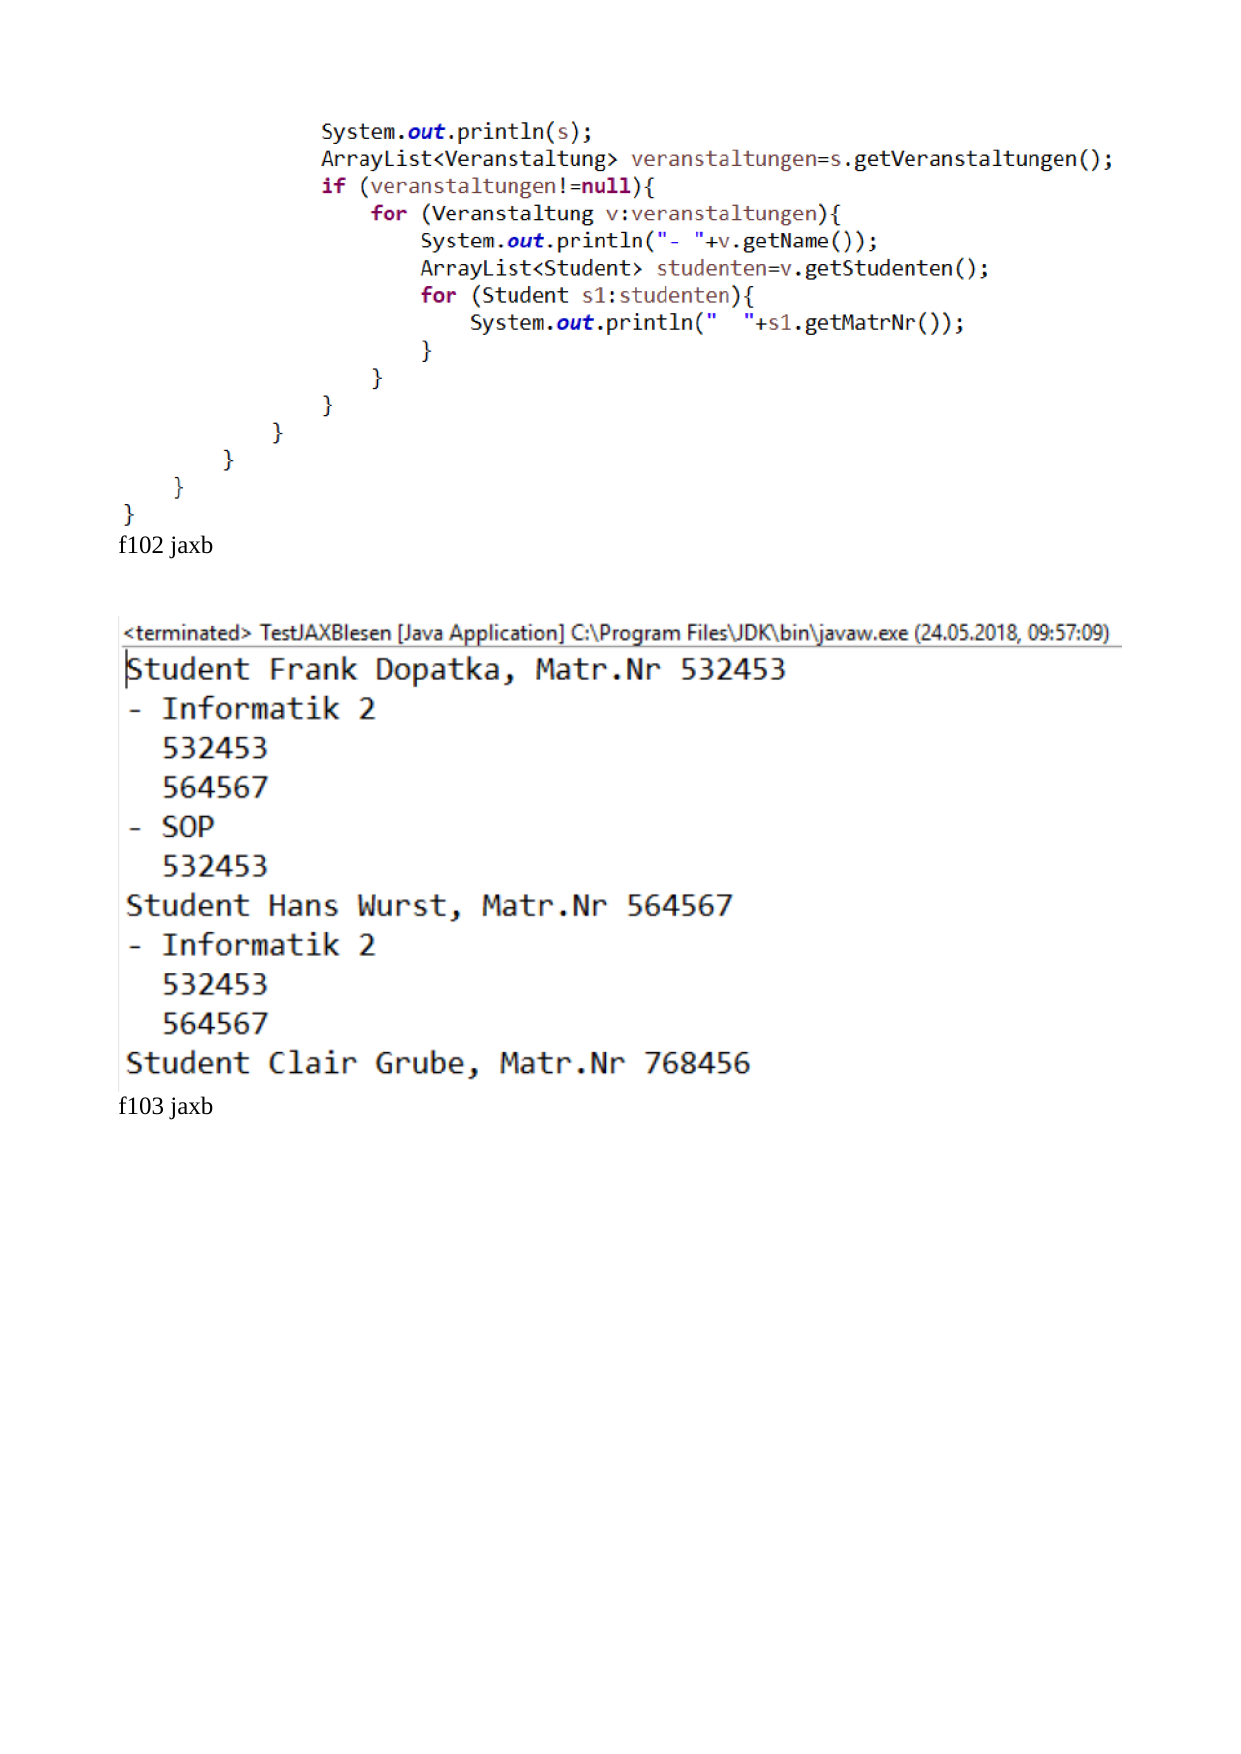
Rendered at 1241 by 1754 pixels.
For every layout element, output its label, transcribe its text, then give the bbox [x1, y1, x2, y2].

picture [118, 118, 1122, 531]
picture [118, 616, 1122, 1092]
text f103 jaxb [118, 1092, 1122, 1120]
text f102 jaxb [118, 531, 1122, 559]
